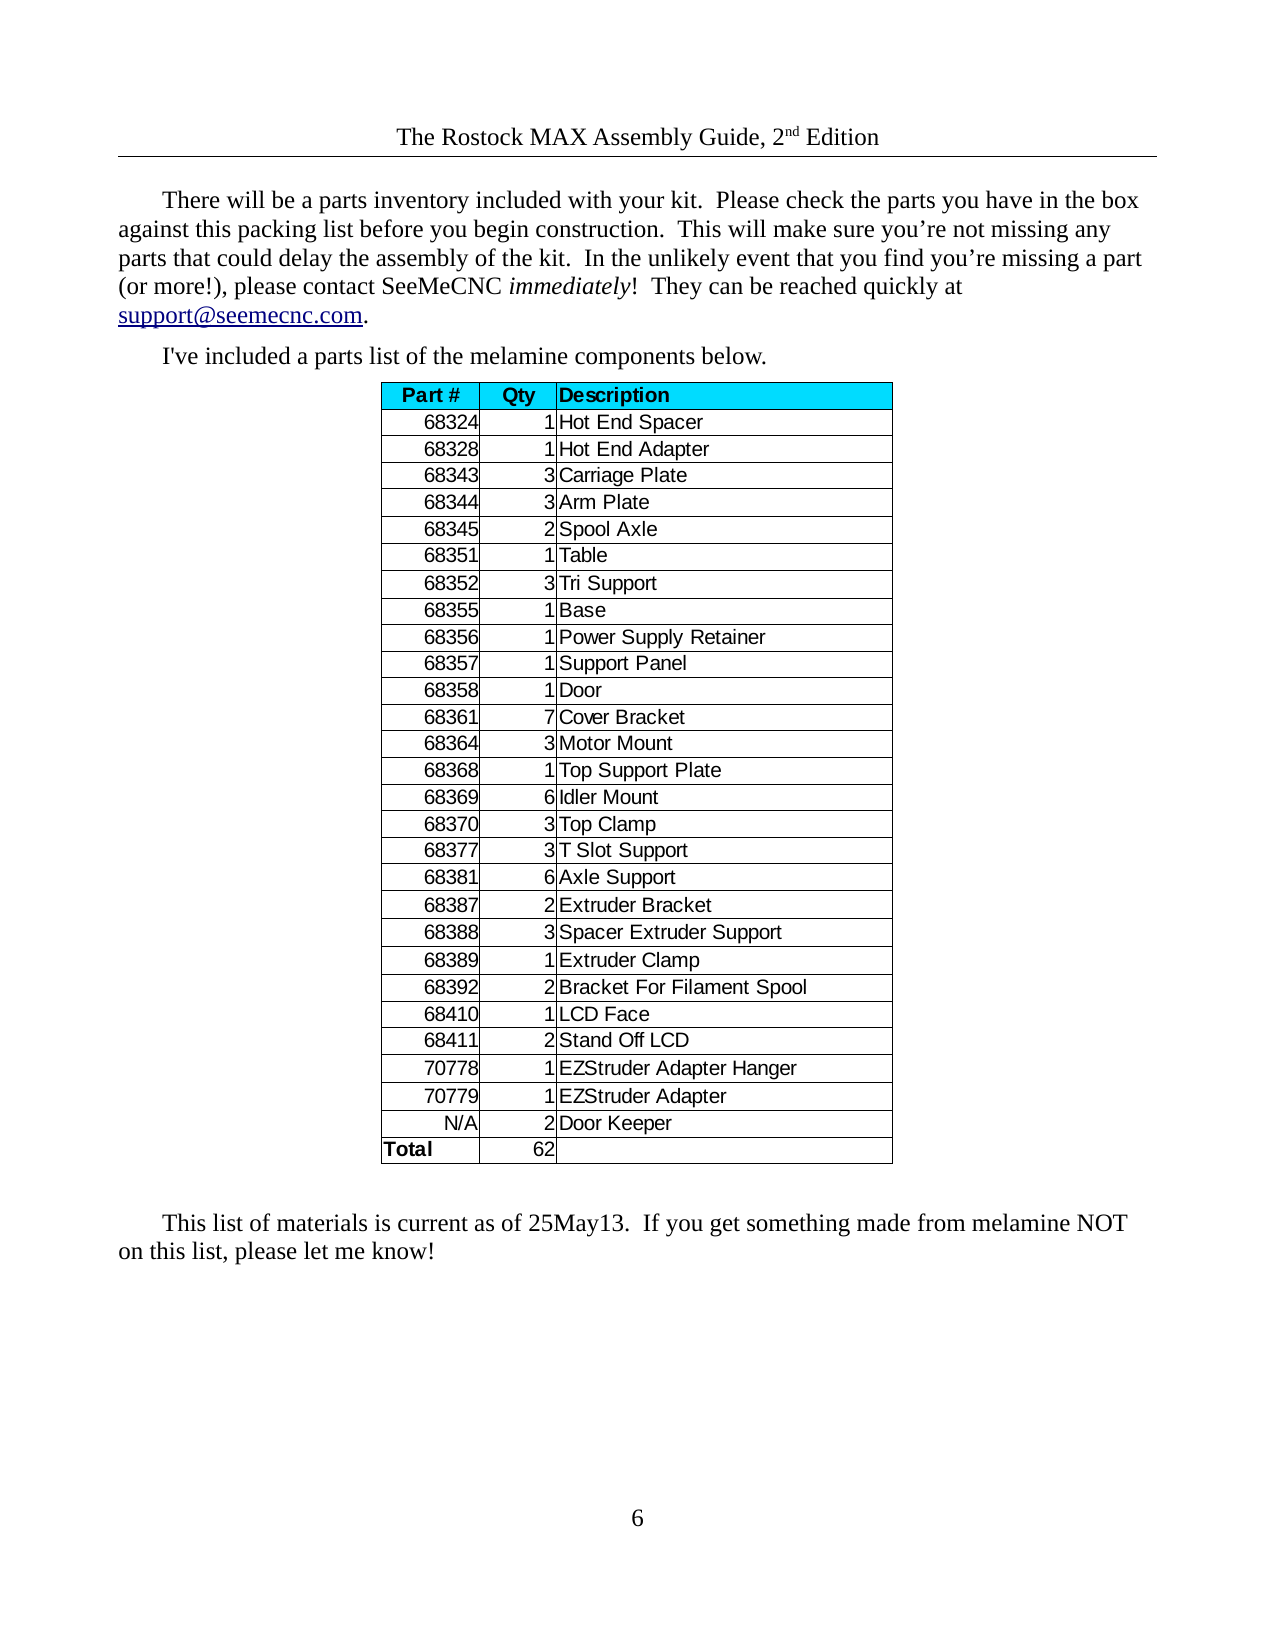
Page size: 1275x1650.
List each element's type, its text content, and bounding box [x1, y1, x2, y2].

text There will be a parts inventory included with your kit. Please check the parts you have in the box against this packing list before you begin construction. This will make sure you’re not missing any parts that could delay the assembly of the kit. In the unlikely event that you find you’re missing a part (or more!), please contact SeeMeCNC immediately! They can be reached quickly at support@seemecnc.com. [118, 185, 1157, 329]
text I've included a parts list of the melamine components below. [118, 341, 1157, 370]
text This list of materials is current as of 25May13. If you get something made from melamine NOT on this list, please let me know! [118, 1208, 1157, 1265]
